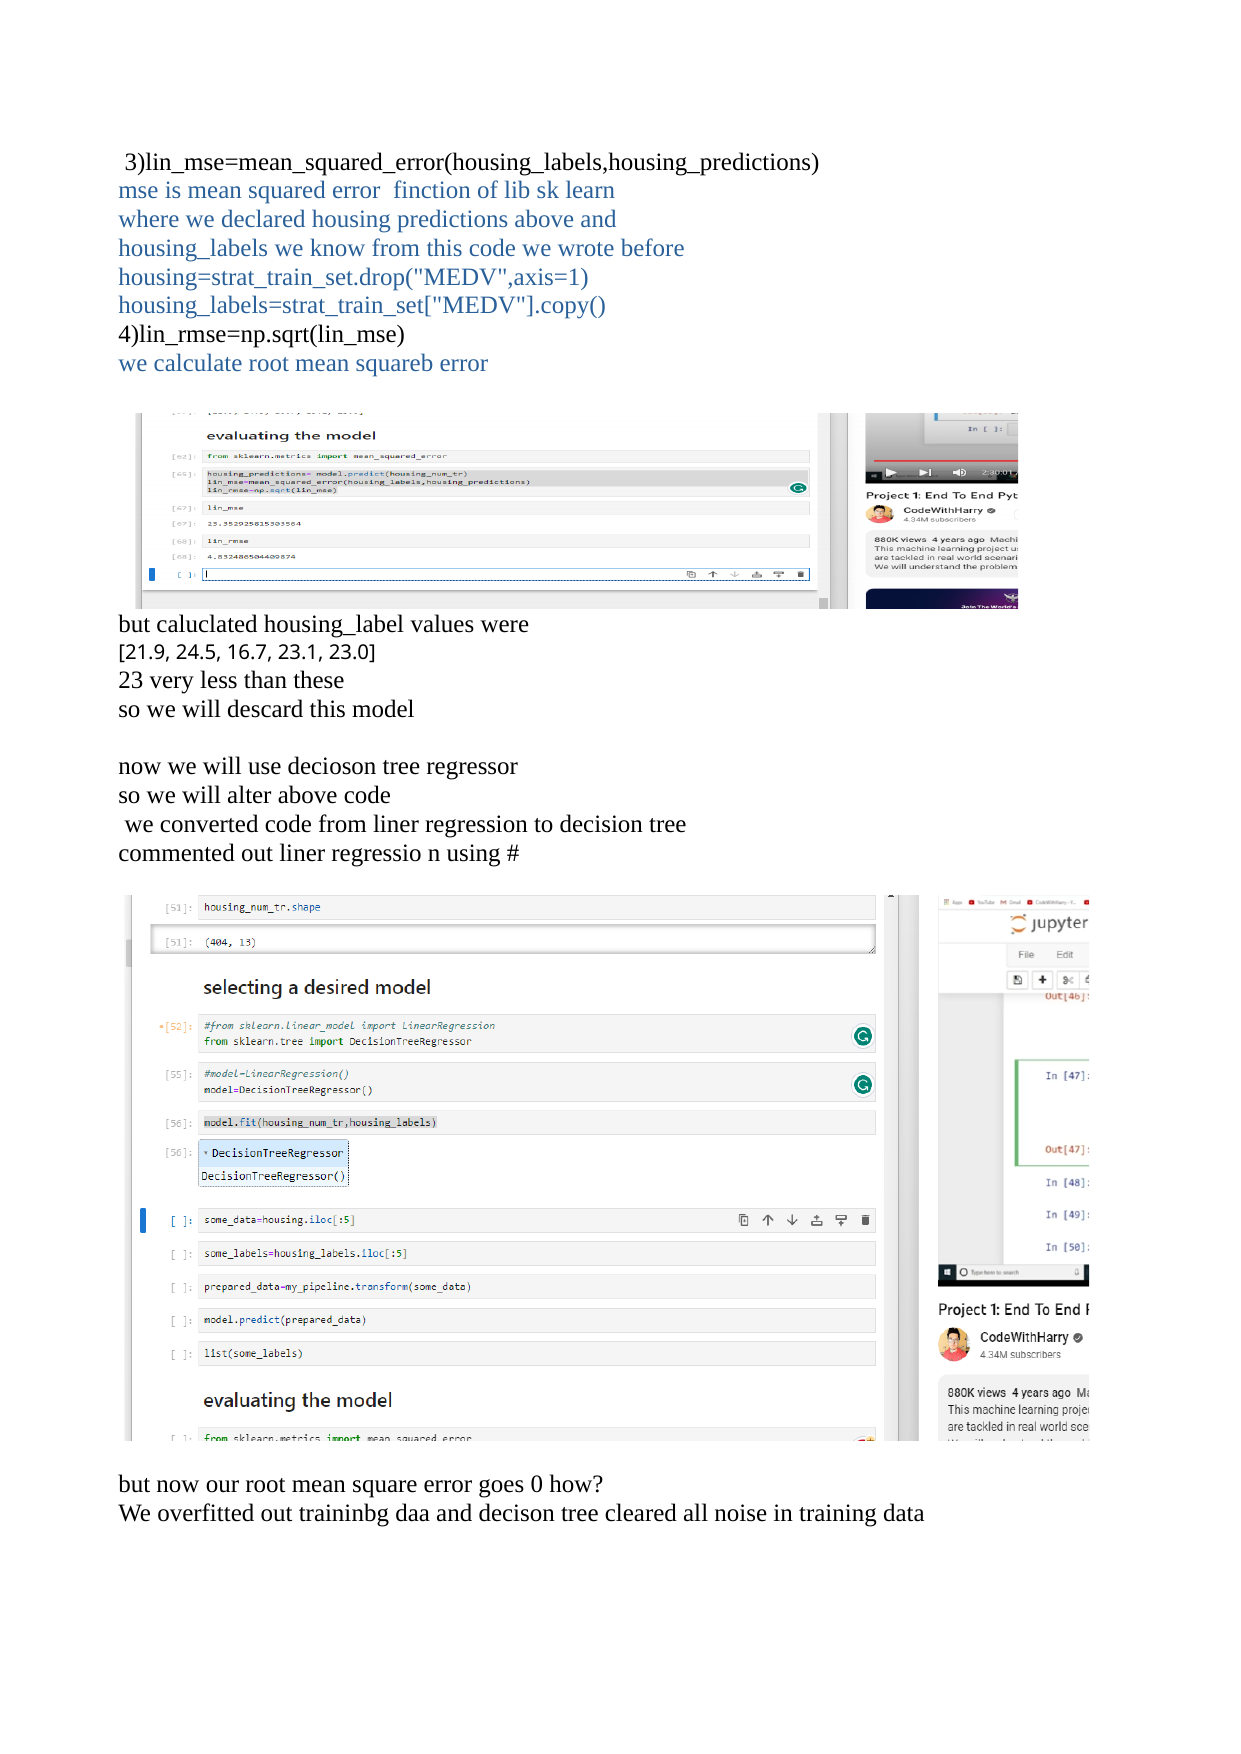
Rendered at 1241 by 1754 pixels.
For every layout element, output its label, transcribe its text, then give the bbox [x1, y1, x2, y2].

text commented out liner regressio n using # [118, 838, 1122, 866]
text we calculate root mean squareb error [118, 348, 1122, 377]
text mse is mean squared error finction of lib sk learn [118, 176, 1122, 204]
text [21.9, 24.5, 16.7, 23.1, 23.0] [118, 637, 1122, 665]
text we converted code from liner regression to decision tree [118, 809, 1122, 838]
text where we declared housing predictions above and [118, 204, 1122, 233]
text but now our root mean square error goes 0 how? [118, 1469, 1122, 1498]
text so we will descard this model [118, 694, 1122, 723]
text housing=strat_train_set.drop("MEDV",axis=1) housing_labels=strat_train_set["MEDV"].copy() 4)lin_rmse=np.sqrt(lin_mse) [118, 262, 1122, 348]
text but caluclated housing_label values were [118, 406, 1122, 637]
text 3)lin_mse=mean_squared_error(housing_labels,housing_predictions) [118, 147, 1122, 176]
text housing_labels we know from this code we wrote before [118, 233, 1122, 262]
text now we will use decioson tree regressor [118, 751, 1122, 780]
text We overfitted out traininbg daa and decison tree cleared all noise in training data [118, 1498, 1122, 1527]
text so we will alter above code [118, 780, 1122, 809]
text 23 very less than these [118, 665, 1122, 694]
